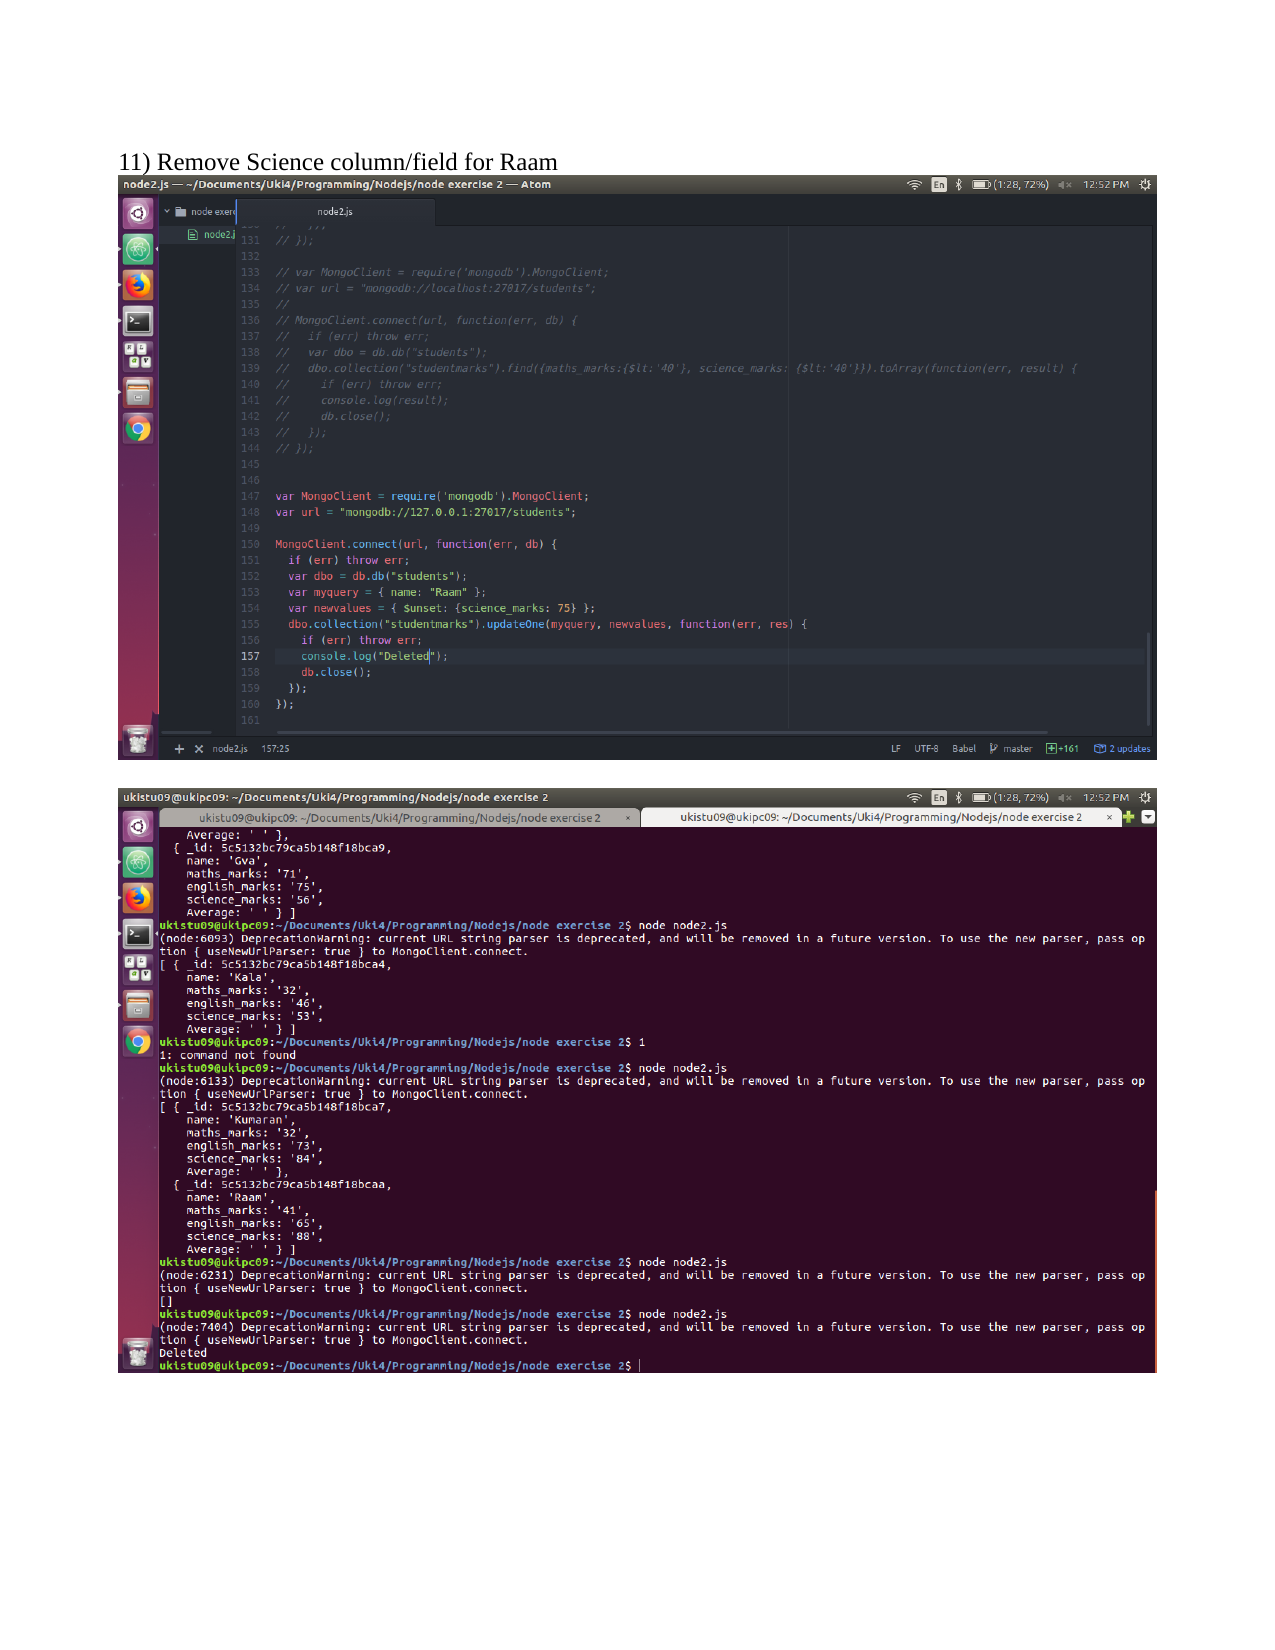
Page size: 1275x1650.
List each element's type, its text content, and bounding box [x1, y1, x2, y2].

text 11) Remove Science column/field for Raam [118, 147, 1157, 175]
picture [118, 175, 1157, 760]
picture [118, 788, 1157, 1373]
